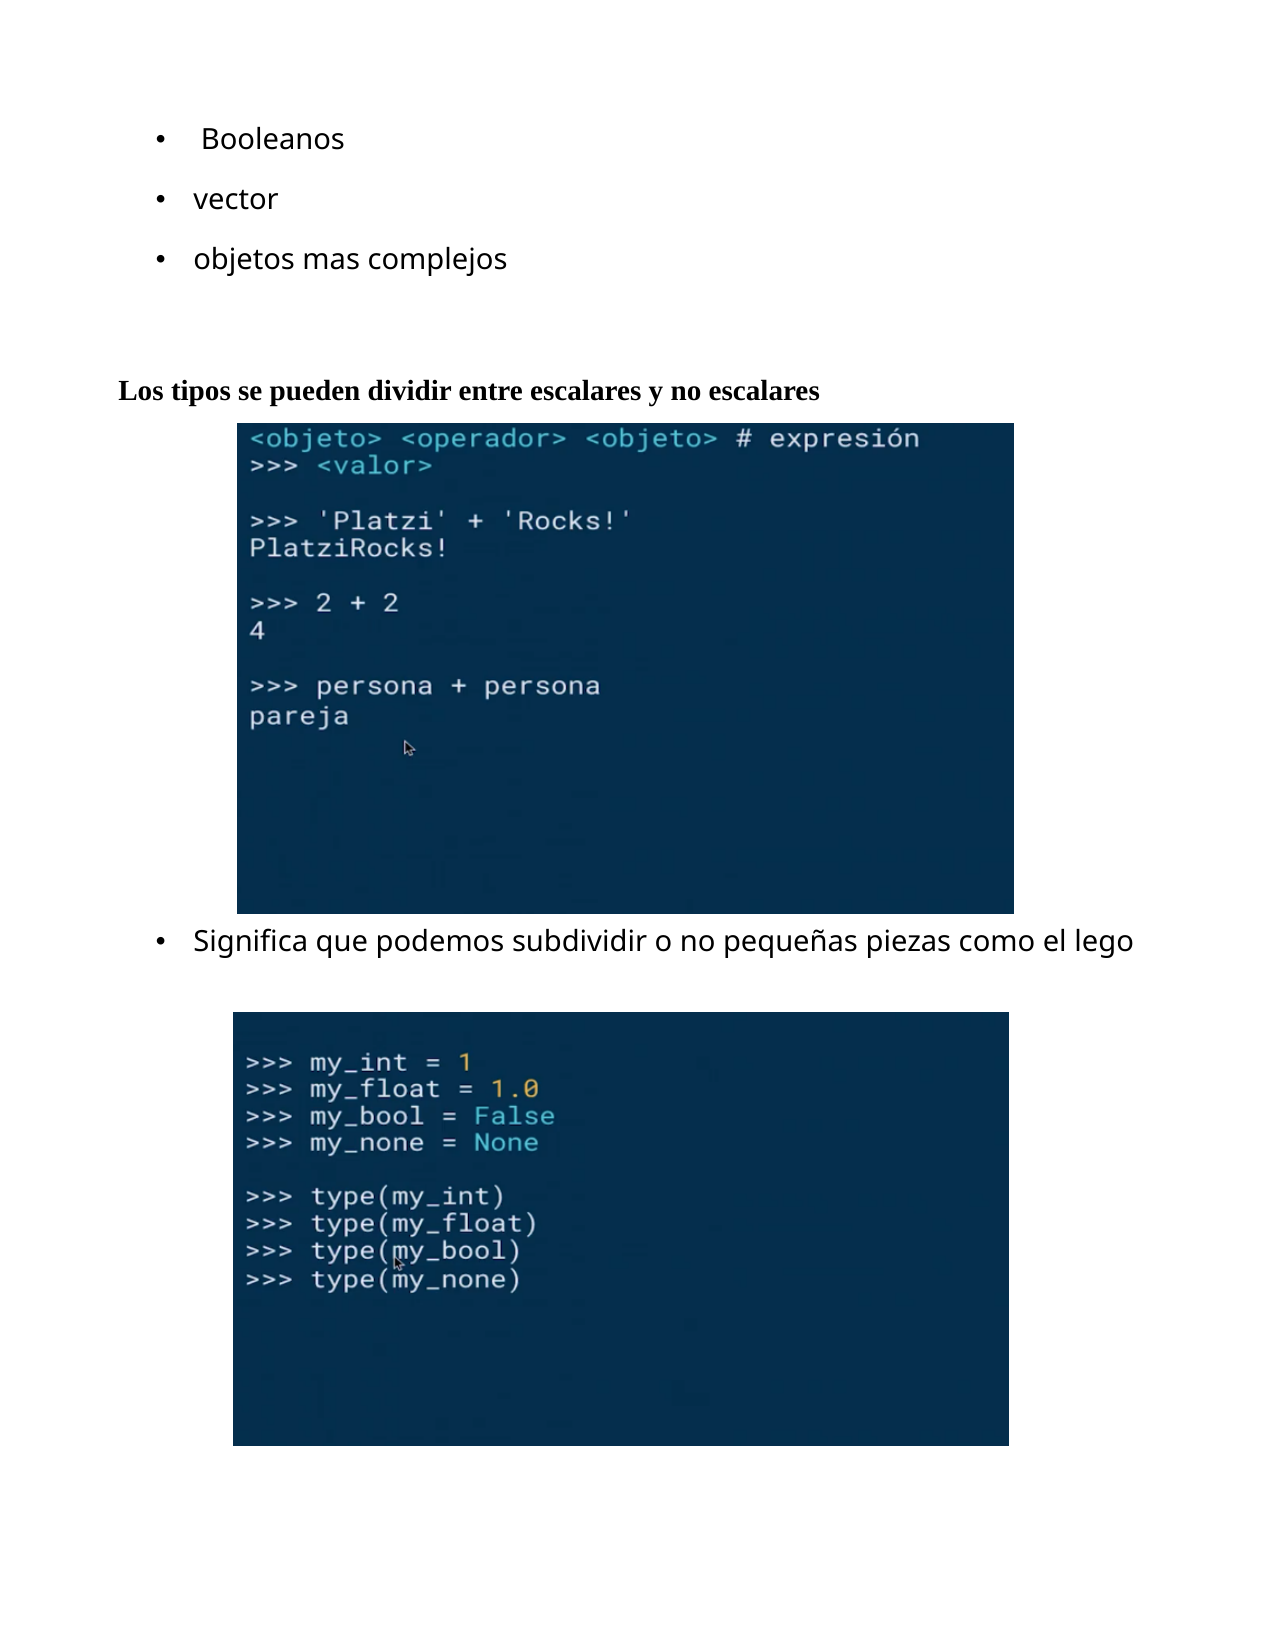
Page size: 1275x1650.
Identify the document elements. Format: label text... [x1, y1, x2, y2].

picture [233, 1012, 1009, 1446]
picture [237, 423, 1014, 914]
list Booleanos [156, 118, 1157, 158]
subtitle Los tipos se pueden dividir entre escalares y no escalares [118, 373, 1157, 407]
list vector [156, 178, 1157, 218]
list objetos mas complejos [156, 238, 1157, 278]
list Significa que podemos subdividir o no pequeñas piezas como el lego [156, 419, 1157, 960]
